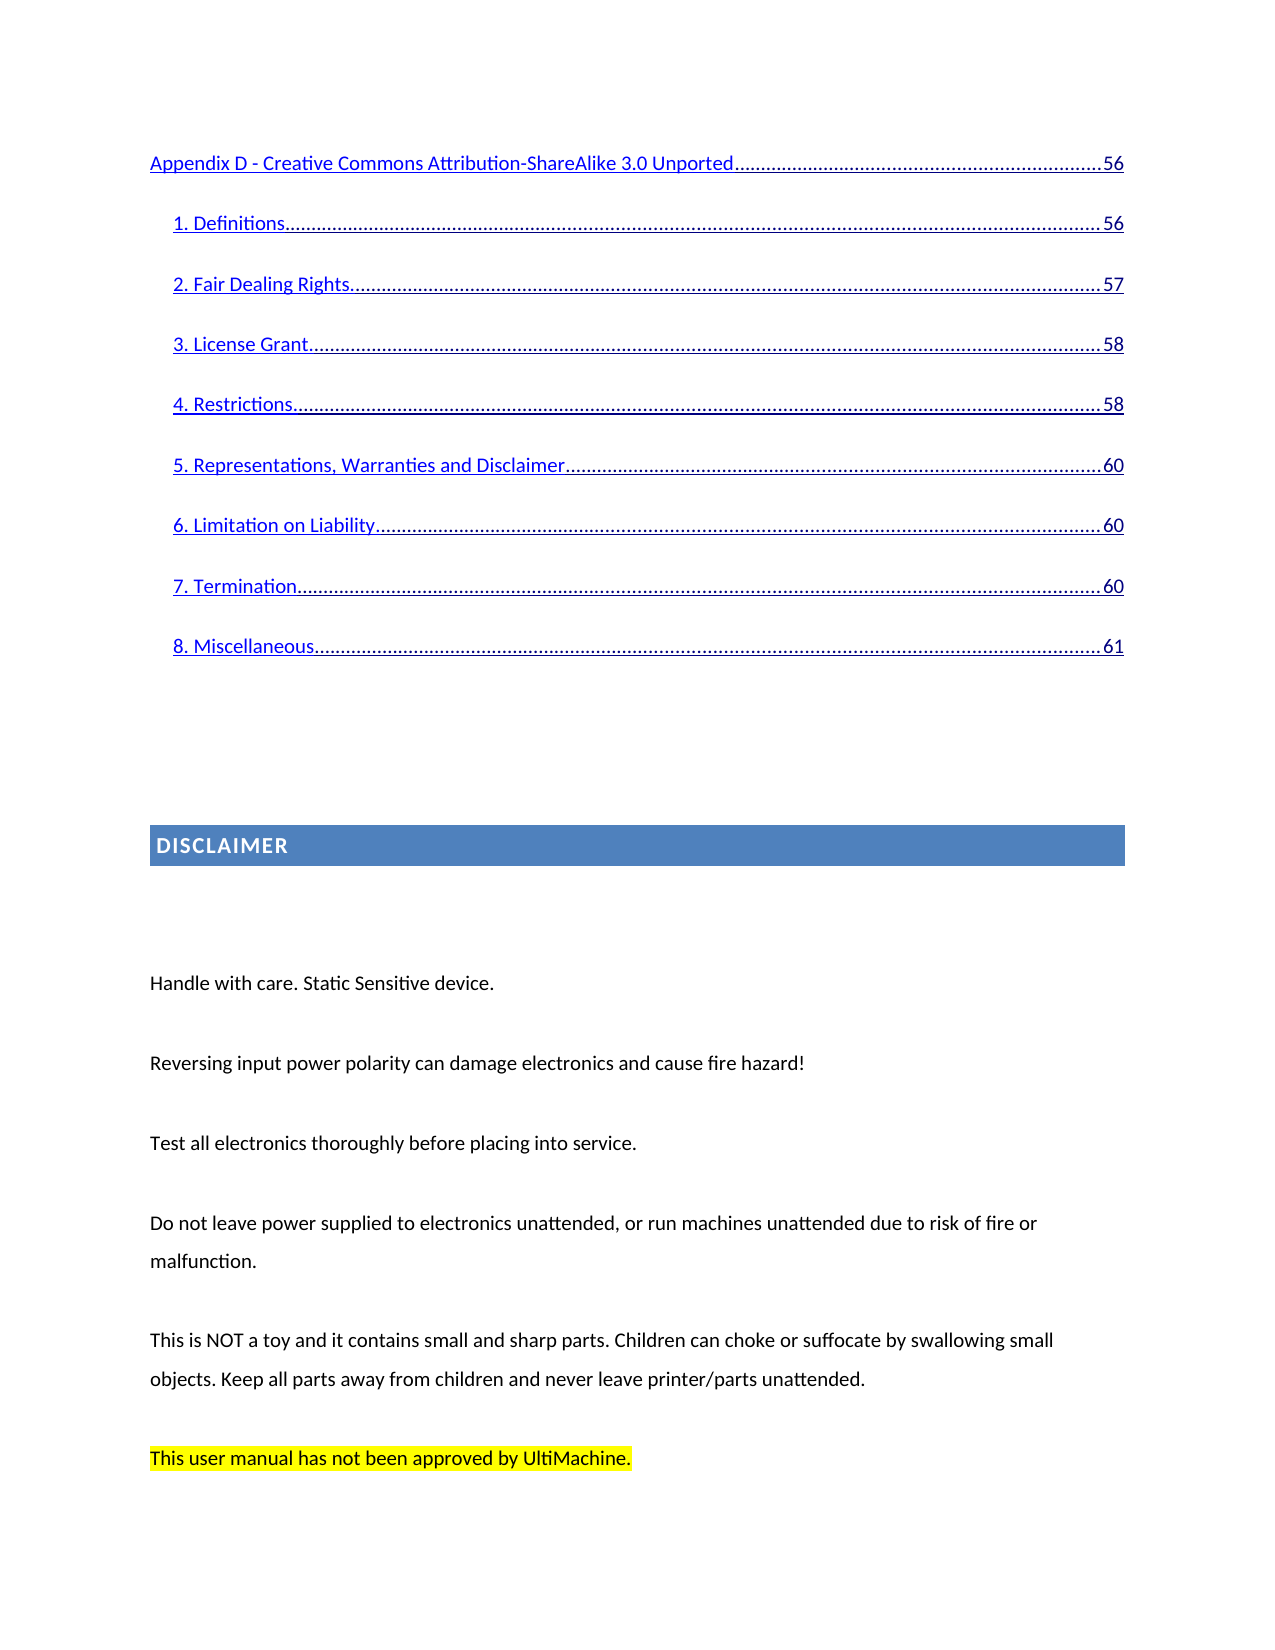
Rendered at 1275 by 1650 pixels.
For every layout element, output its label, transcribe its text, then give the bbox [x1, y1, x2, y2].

text This user manual has not been approved by UltiMachine. [150, 1446, 1125, 1471]
text 1. Definitions 56 [173, 210, 1125, 236]
text 3. License Grant. 58 [173, 331, 1125, 357]
text Test all electronics thoroughly before placing into service. [150, 1130, 1125, 1155]
text Handle with care. Static Sensitive device. [150, 970, 1125, 996]
text 7. Termination 60 [173, 573, 1125, 598]
text 5. Representations, Warranties and Disclaimer 60 [173, 452, 1125, 477]
subtitle Disclaimer [156, 831, 1119, 859]
text 2. Fair Dealing Rights. 57 [173, 271, 1125, 296]
text Do not leave power supplied to electronics unattended, or run machines unattended due to risk of fire or malfunction. [150, 1210, 1125, 1273]
text Appendix D - Creative Commons Attribution-ShareAlike 3.0 Unported 56 [150, 150, 1125, 175]
text 6. Limitation on Liability. 60 [173, 512, 1125, 538]
text 8. Miscellaneous 61 [173, 633, 1125, 659]
text Reversing input power polarity can damage electronics and cause fire hazard! [150, 1050, 1125, 1076]
text This is NOT a toy and it contains small and sharp parts. Children can choke or suffocate by swallowing small objects. Keep all parts away from children and never leave printer/parts unattended. [150, 1328, 1125, 1391]
text 4. Restrictions. 58 [173, 392, 1125, 417]
